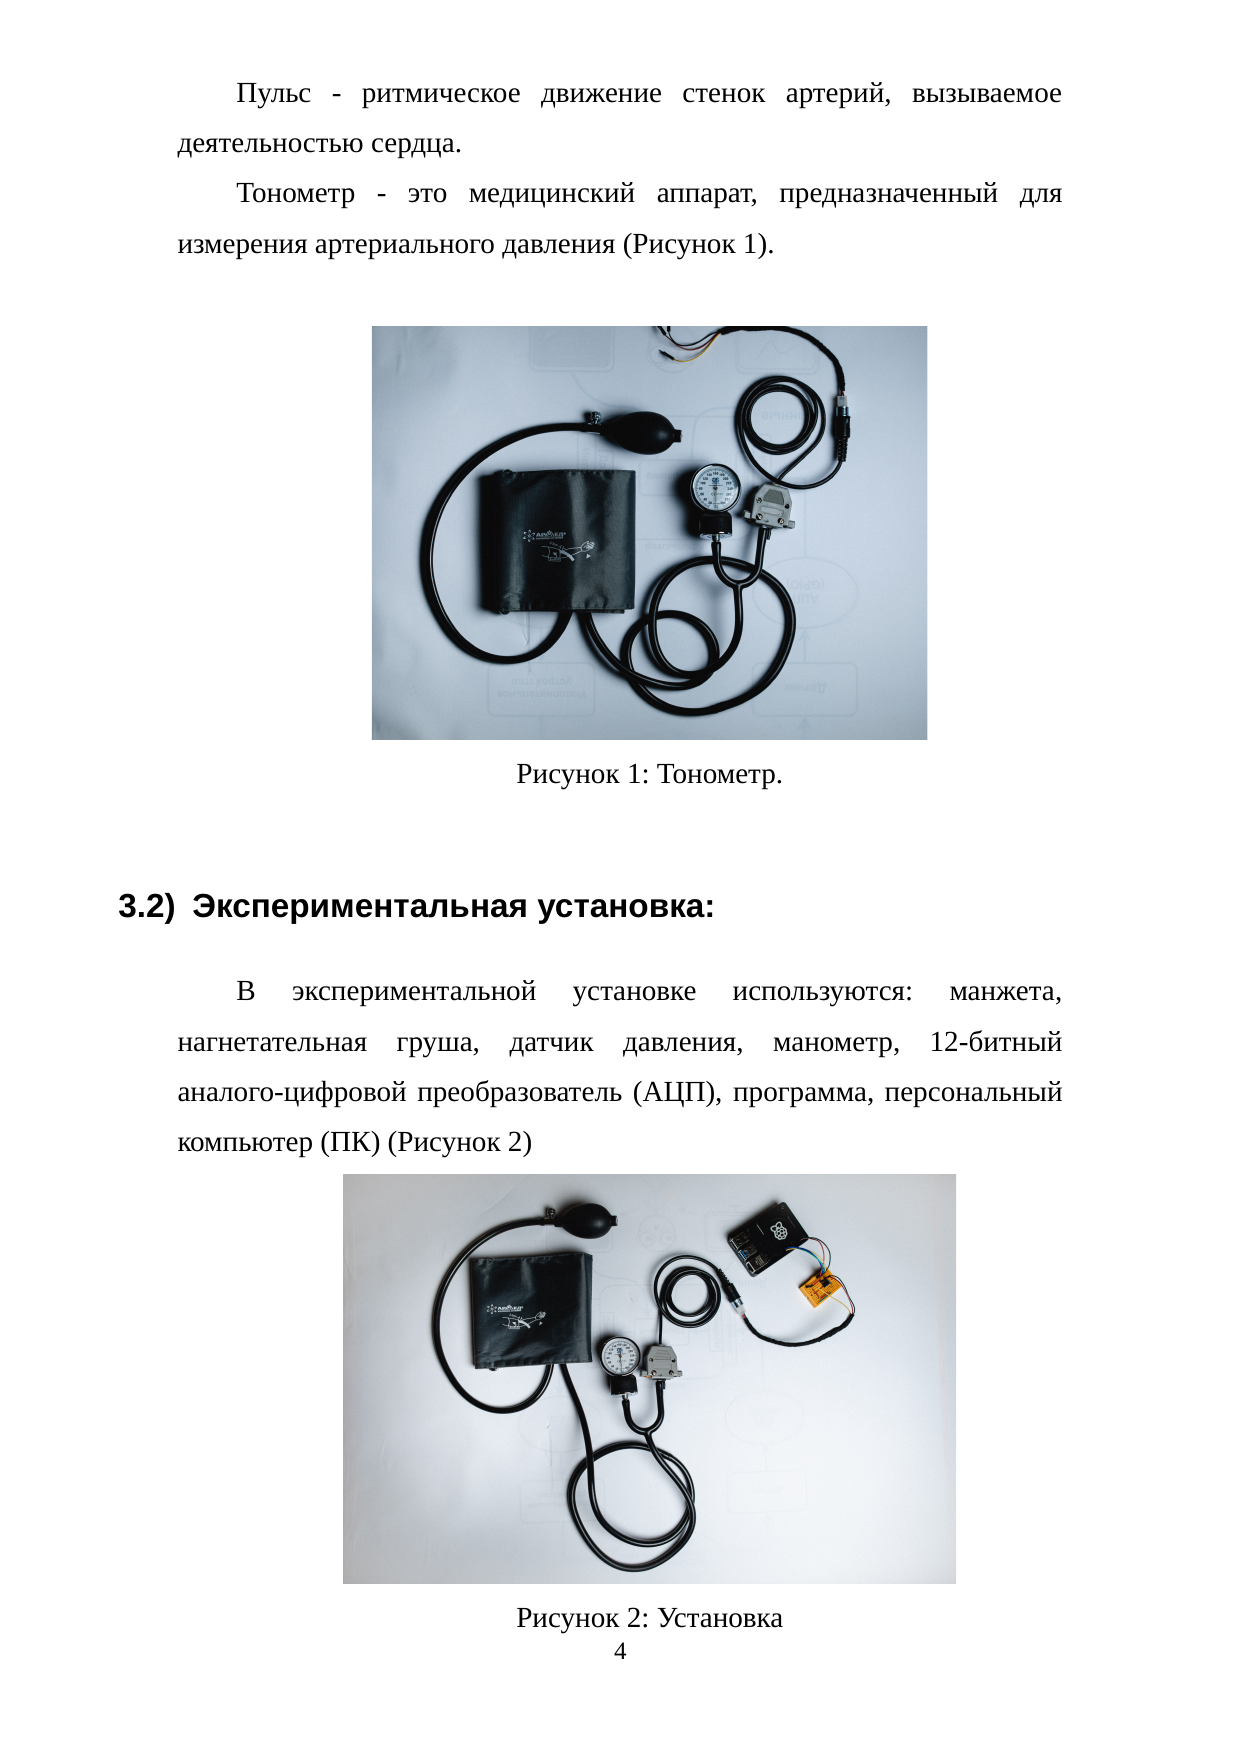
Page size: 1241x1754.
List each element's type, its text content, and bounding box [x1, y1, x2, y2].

text Пульс - ритмическое движение стенок артерий, вызываемое деятельностью сердца. [177, 75, 1063, 159]
text Рисунок 1: Тонометр. [177, 756, 1063, 790]
text Рисунок 2: Установка [177, 1600, 1063, 1634]
text В экспериментальной установке используются: манжета, нагнетательная груша, датчик давления, манометр, 12-битный аналого-цифровой преобразователь (АЦП), программа, персональный компьютер (ПК) (Рисунок 2) [177, 973, 1063, 1158]
text Тонометр - это медицинский аппарат, предназначенный для измерения артериального давления (Рисунок 1). [177, 176, 1063, 259]
subtitle Экспериментальная установка: [118, 886, 1122, 925]
